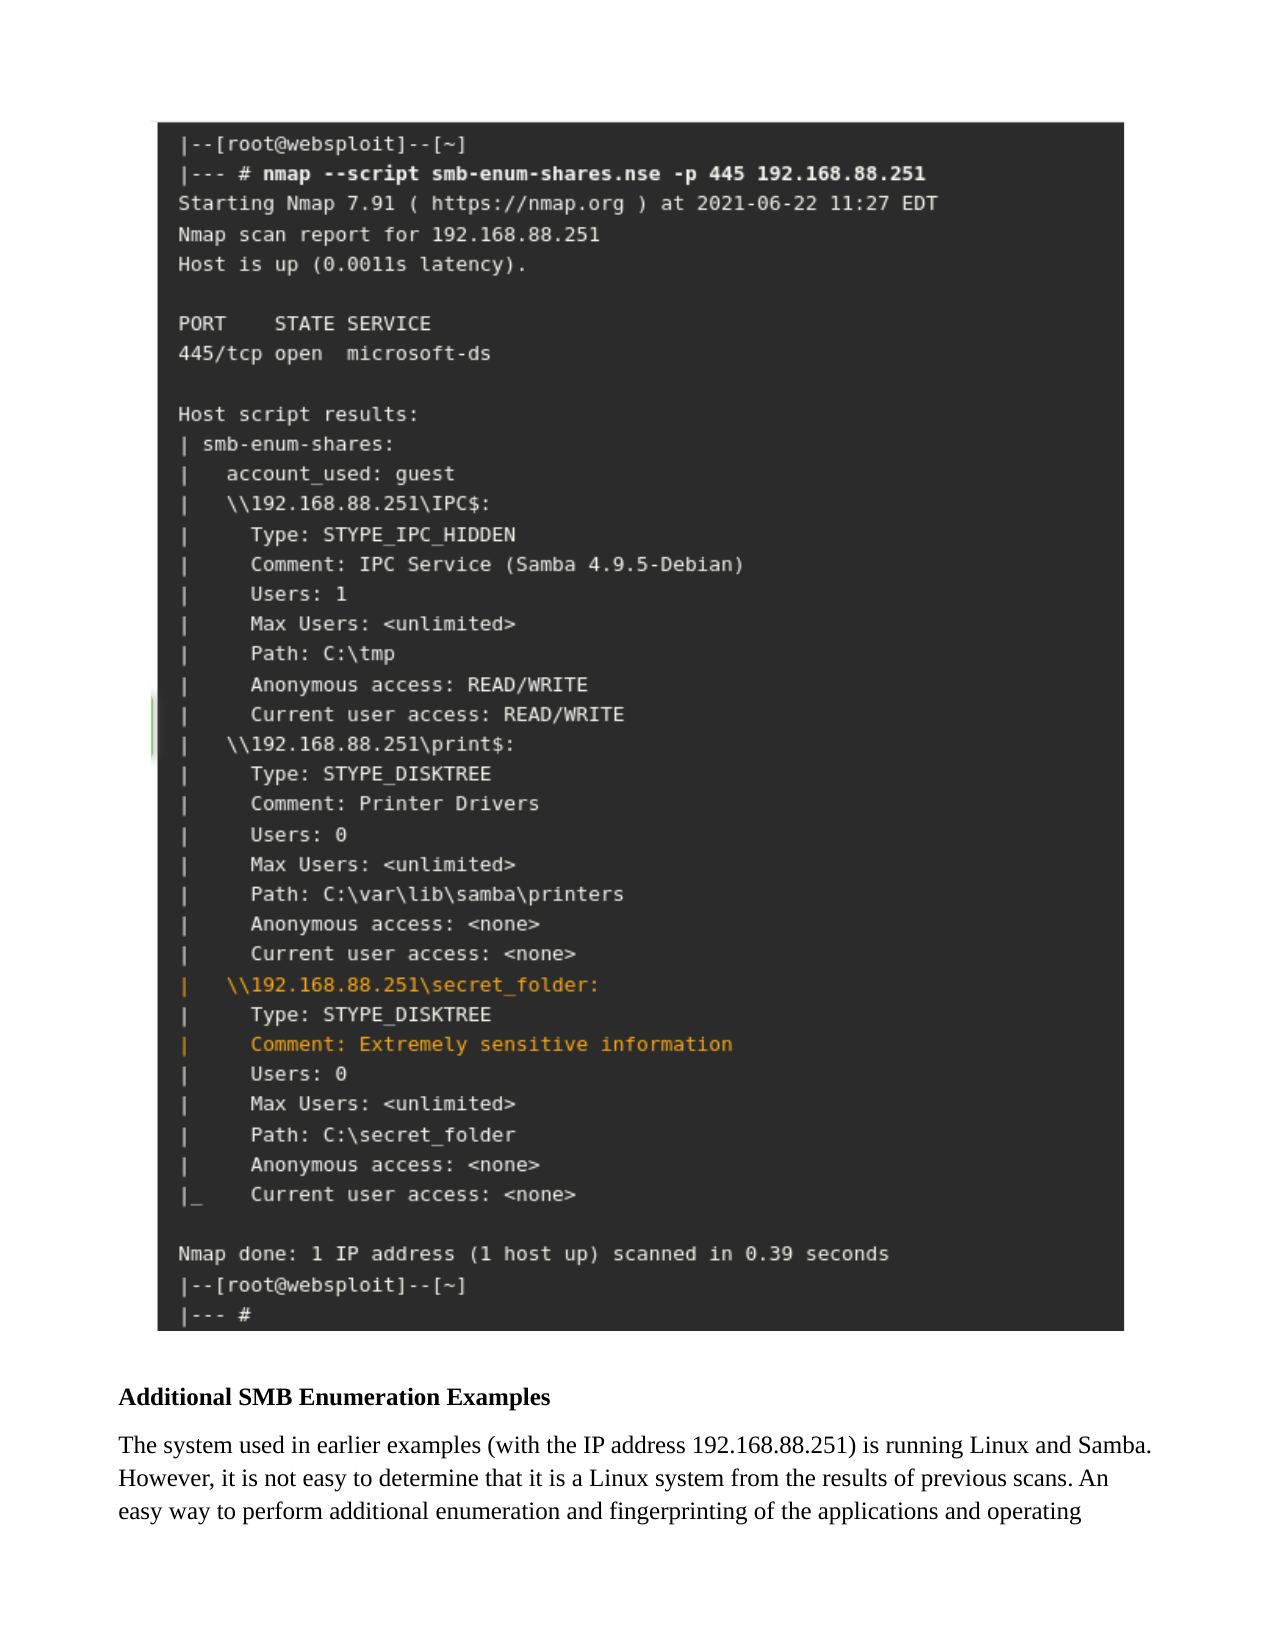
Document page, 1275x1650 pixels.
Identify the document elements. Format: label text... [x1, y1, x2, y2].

picture [150, 118, 1125, 1331]
text The system used in earlier examples (with the IP address 192.168.88.251) is running Linux and Samba. However, it is not easy to determine that it is a Linux system from the results of previous scans. An easy way to perform additional enumeration and fingerprinting of the applications and operating [118, 1430, 1157, 1525]
text Additional SMB Enumeration Examples [118, 1382, 1157, 1411]
